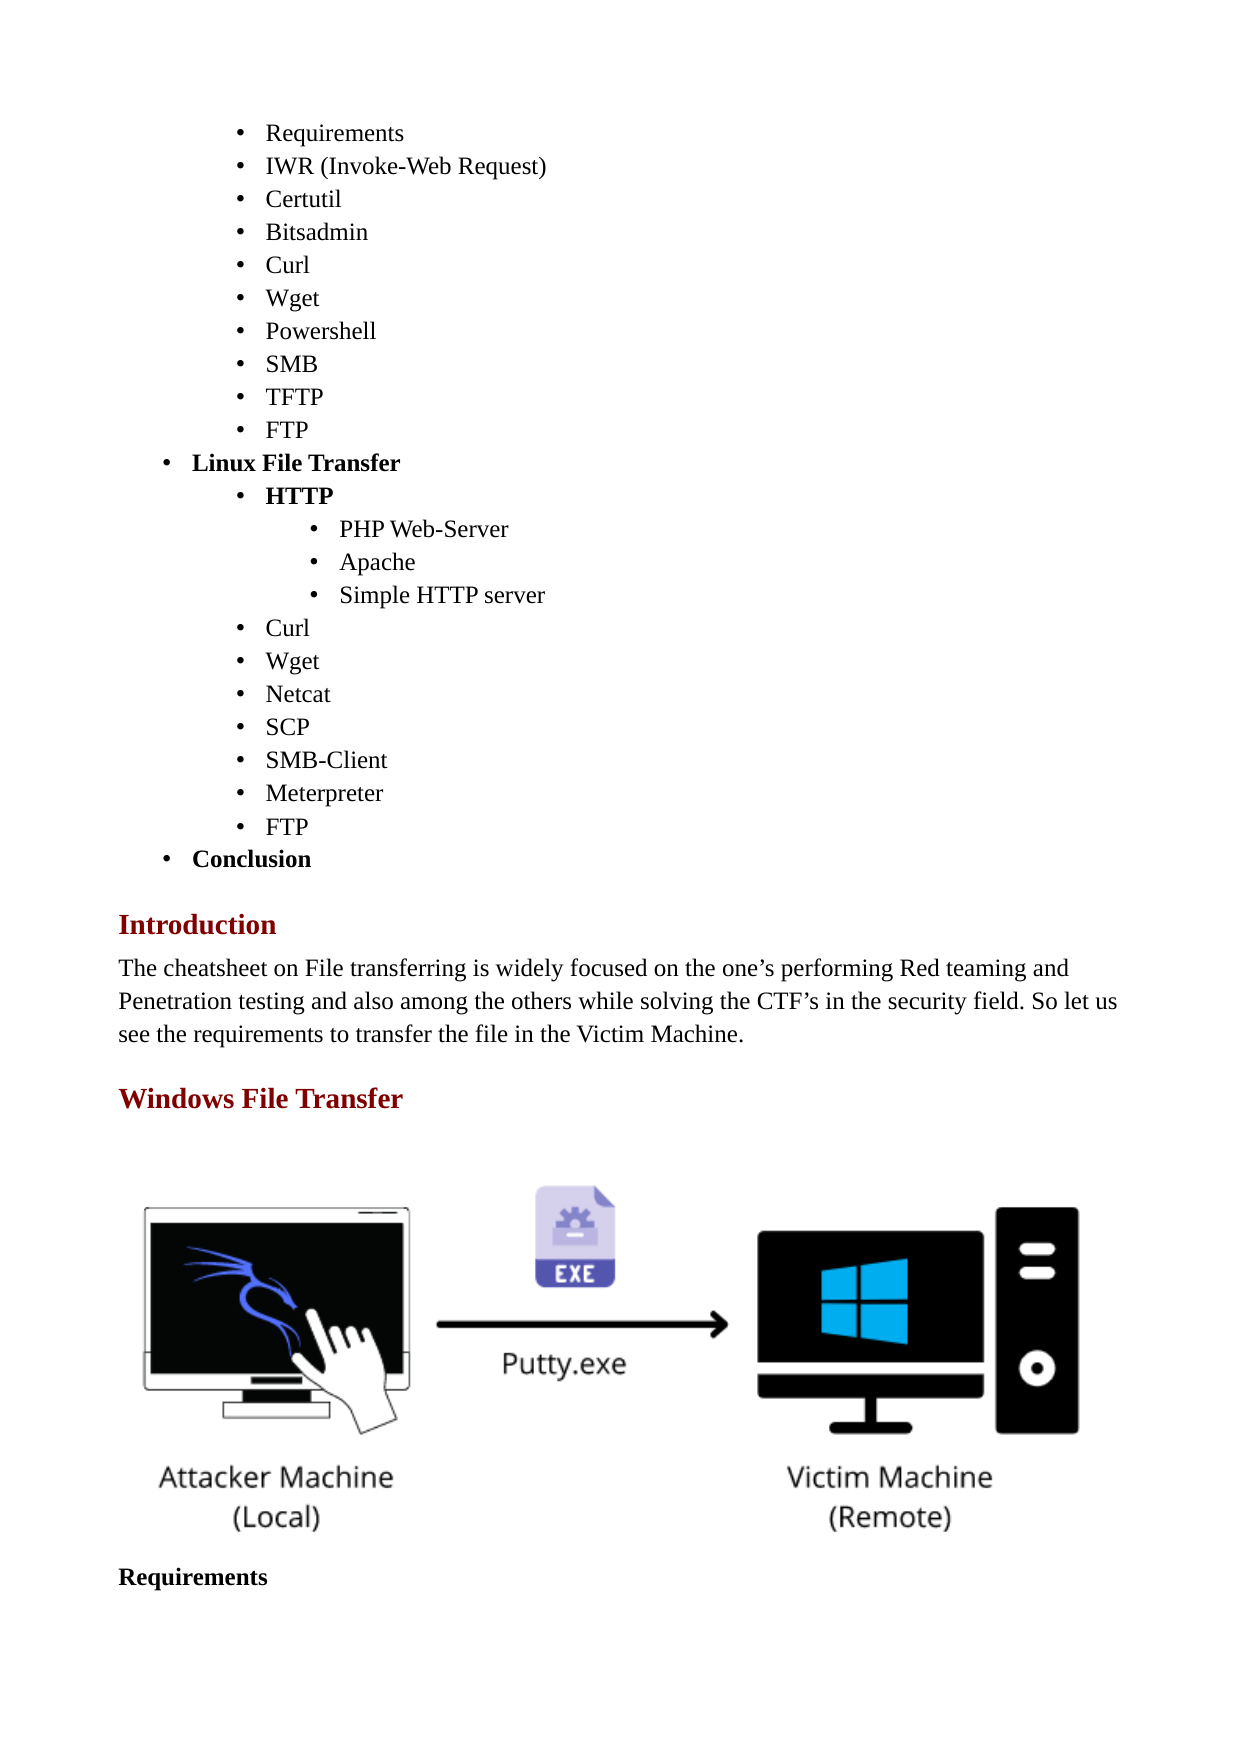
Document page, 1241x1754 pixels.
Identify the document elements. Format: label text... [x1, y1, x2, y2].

list Meterpreter [236, 778, 1122, 807]
list Requirements [236, 118, 1122, 147]
list Linux File Transfer [162, 448, 1122, 477]
list Netcat [236, 679, 1122, 708]
list Apache [309, 547, 1122, 576]
list TFTP [236, 382, 1122, 411]
text Requirements [118, 1562, 1122, 1590]
list Conclusion [162, 844, 1122, 873]
list Certutil [236, 184, 1122, 213]
list Powershell [236, 316, 1122, 345]
list SCP [236, 712, 1122, 741]
list Simple HTTP server [309, 580, 1122, 609]
list Wget [236, 646, 1122, 675]
list Bitsadmin [236, 217, 1122, 246]
list PHP Web-Server [309, 514, 1122, 543]
list IWR (Invoke-Web Request) [236, 151, 1122, 180]
subtitle Introduction [118, 907, 1122, 940]
text The cheatsheet on File transferring is widely focused on the one’s performing Red teaming and Penetration testing and also among the others while solving the CTF’s in the security field. So let us see the requirements to transfer the file in the Victim Machine. [118, 953, 1122, 1048]
subtitle Windows File Transfer [118, 1081, 1122, 1114]
list FTP [236, 415, 1122, 444]
list HTTP [236, 481, 1122, 510]
picture [118, 1127, 1097, 1543]
list Curl [236, 613, 1122, 642]
list FTP [236, 812, 1122, 840]
list Wget [236, 283, 1122, 312]
list SMB-Client [236, 746, 1122, 774]
list SMB [236, 349, 1122, 378]
list Curl [236, 250, 1122, 279]
